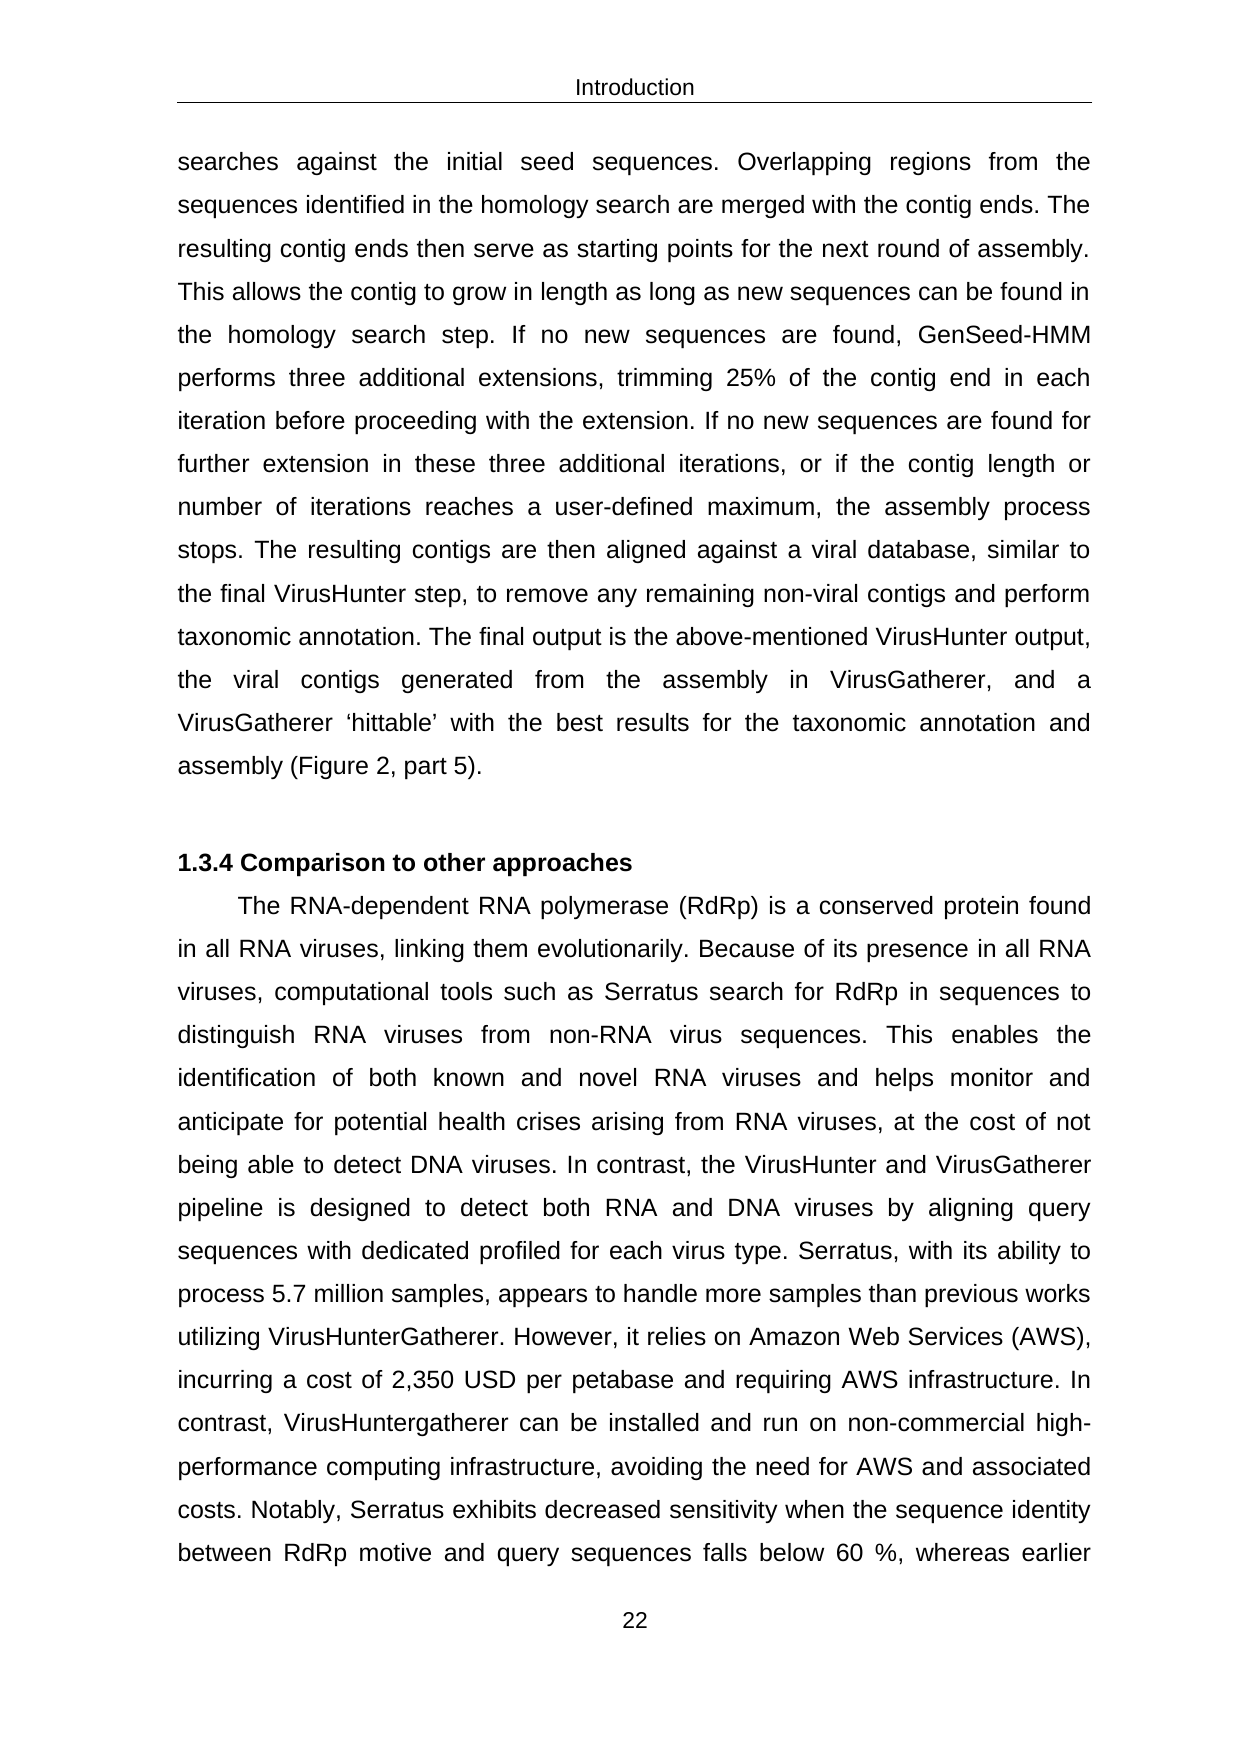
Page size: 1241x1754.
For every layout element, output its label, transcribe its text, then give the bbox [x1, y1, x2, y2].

text The RNA-dependent RNA polymerase (RdRp) is a conserved protein found in all RNA viruses, linking them evolutionarily. Because of its presence in all RNA viruses, computational tools such as Serratus search for RdRp in sequences to distinguish RNA viruses from non-RNA virus sequences. This enables the identification of both known and novel RNA viruses and helps monitor and anticipate for potential health crises arising from RNA viruses, at the cost of not being able to detect DNA viruses. In contrast, the VirusHunter and VirusGatherer pipeline is designed to detect both RNA and DNA viruses by aligning query sequences with dedicated profiled for each virus type. Serratus, with its ability to process 5.7 million samples, appears to handle more samples than previous works utilizing VirusHunterGatherer. However, it relies on Amazon Web Services (AWS), incurring a cost of 2,350 USD per petabase and requiring AWS infrastructure. In contrast, VirusHuntergatherer can be installed and run on non-commercial high-performance computing infrastructure, avoiding the need for AWS and associated costs. Notably, Serratus exhibits decreased sensitivity when the sequence identity between RdRp motive and query sequences falls below 60 %, whereas earlier [177, 891, 1092, 1566]
text searches against the initial seed sequences. Overlapping regions from the sequences identified in the homology search are merged with the contig ends. The resulting contig ends then serve as starting points for the next round of assembly. This allows the contig to grow in length as long as new sequences can be found in the homology search step. If no new sequences are found, GenSeed-HMM performs three additional extensions, trimming 25% of the contig end in each iteration before proceeding with the extension. If no new sequences are found for further extension in these three additional iterations, or if the contig length or number of iterations reaches a user-defined maximum, the assembly process stops. The resulting contigs are then aligned against a viral database, similar to the final VirusHunter step, to remove any remaining non-viral contigs and perform taxonomic annotation. The final output is the above-mentioned VirusHunter output, the viral contigs generated from the assembly in VirusGatherer, and a VirusGatherer ‘hittable’ with the best results for the taxonomic annotation and assembly (Figure 2, part 5). [177, 147, 1092, 780]
subtitle 1.3.4 Comparison to other approaches [177, 848, 1092, 876]
